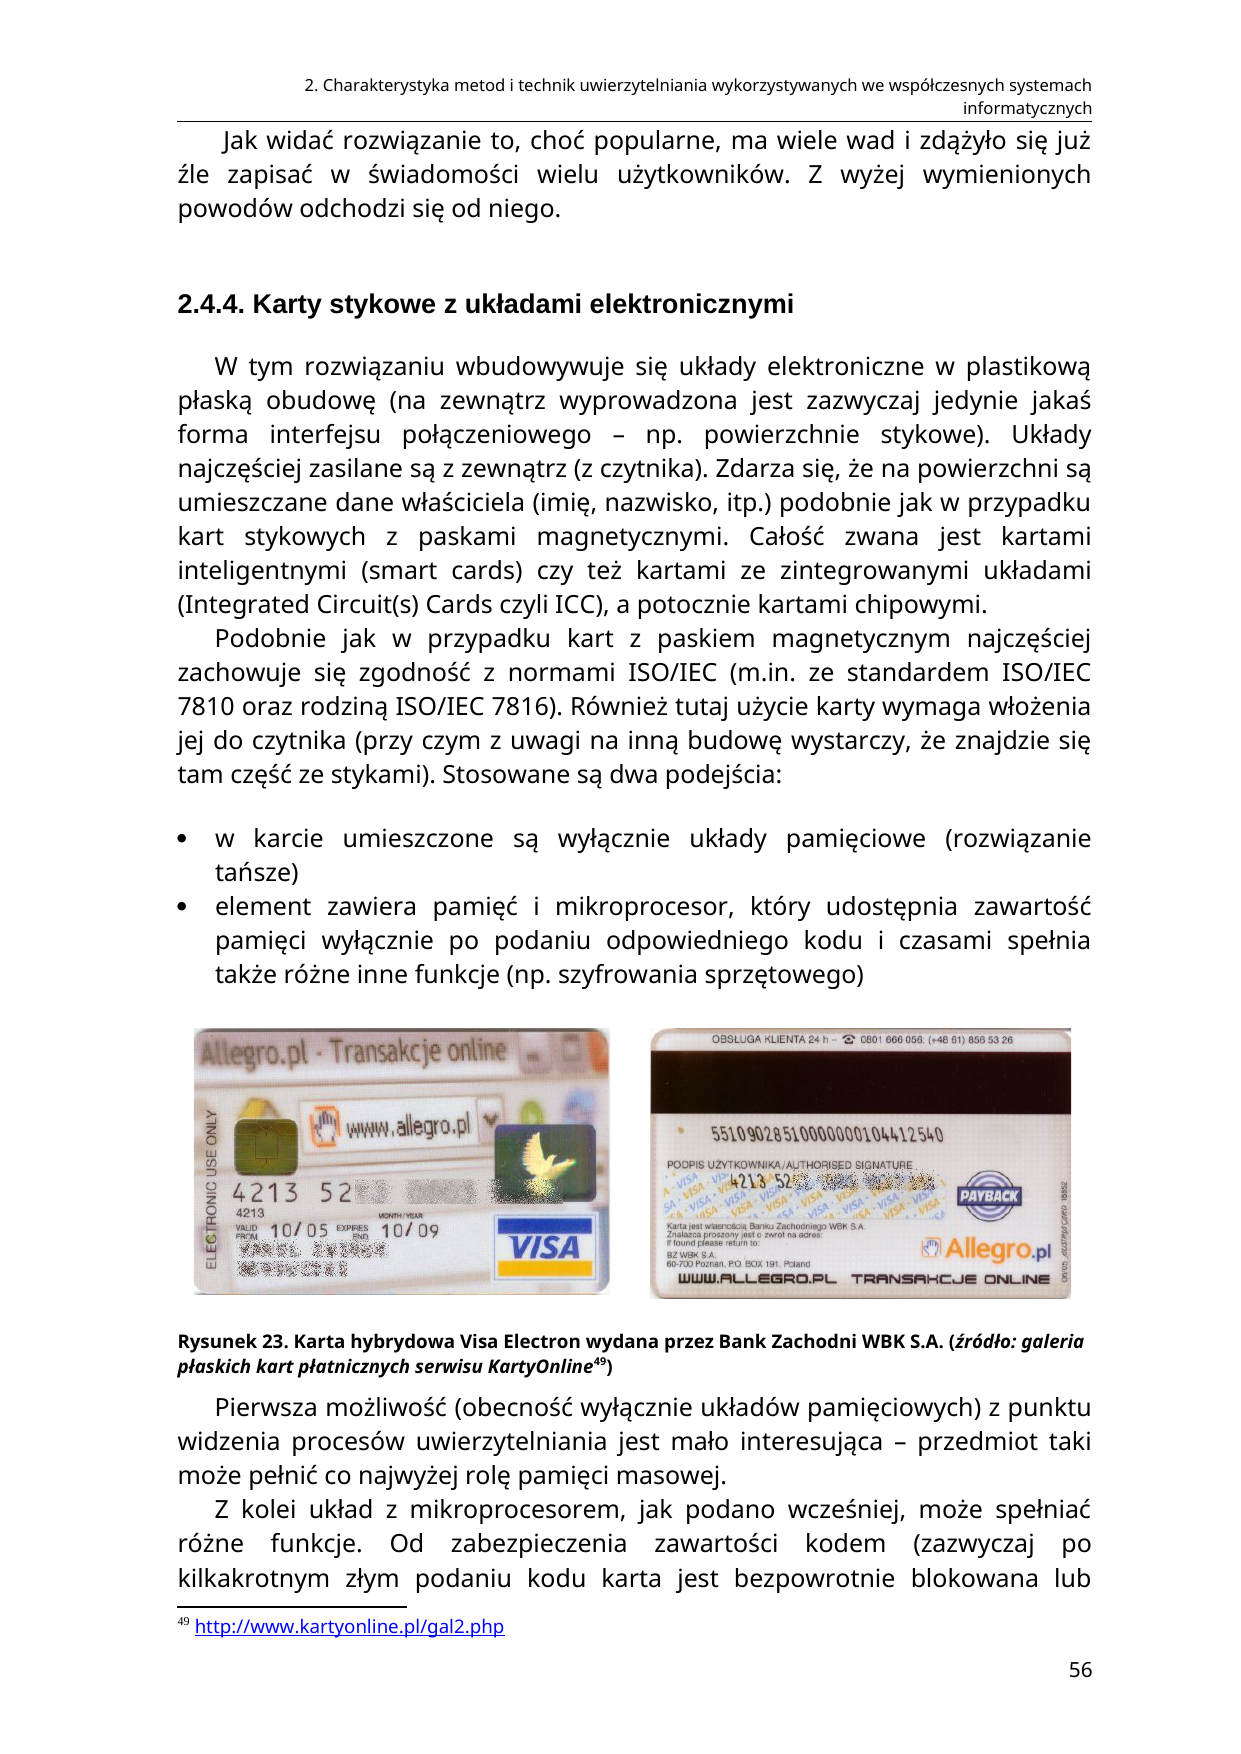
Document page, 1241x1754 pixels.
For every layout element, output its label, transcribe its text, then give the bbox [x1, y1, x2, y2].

text Z kolei układ z mikroprocesorem, jak podano wcześniej, może spełniać różne funkcje. Od zabezpieczenia zawartości kodem (zazwyczaj po kilkakrotnym złym podaniu kodu karta jest bezpowrotnie blokowana lub [177, 1492, 1092, 1594]
list w karcie umieszczone są wyłącznie układy pamięciowe (rozwiązanie tańsze) [177, 820, 1092, 888]
picture [193, 1028, 611, 1295]
text [177, 1307, 1092, 1315]
text W tym rozwiązaniu wbudowywuje się układy elektroniczne w plastikową płaską obudowę (na zewnątrz wyprowadzona jest zazwyczaj jedynie jakaś forma interfejsu połączeniowego – np. powierzchnie stykowe). Układy najczęściej zasilane są z zewnątrz (z czytnika). Zdarza się, że na powierzchni są umieszczane dane właściciela (imię, nazwisko, itp.) podobnie jak w przypadku kart stykowych z paskami magnetycznymi. Całość zwana jest kartami inteligentnymi (smart cards) czy też kartami ze zintegrowanymi układami (Integrated Circuit(s) Cards czyli ICC), a potocznie kartami chipowymi. [177, 348, 1092, 621]
text Jak widać rozwiązanie to, choć popularne, ma wiele wad i zdążyło się już źle zapisać w świadomości wielu użytkowników. Z wyżej wymienionych powodów odchodzi się od niego. [177, 122, 1092, 224]
text Podobnie jak w przypadku kart z paskiem magnetycznym najczęściej zachowuje się zgodność z normami ISO/IEC (m.in. ze standardem ISO/IEC 7810 oraz rodziną ISO/IEC 7816). Również tutaj użycie karty wymaga włożenia jej do czytnika (przy czym z uwagi na inną budowę wystarczy, że znajdzie się tam część ze stykami). Stosowane są dwa podejścia: [177, 621, 1092, 791]
subtitle 2.4.4. Karty stykowe z układami elektronicznymi [177, 288, 1092, 319]
text Rysunek 23. Karta hybrydowa Visa Electron wydana przez Bank Zachodni WBK S.A. (źródło: galeria płaskich kart płatnicznych serwisu KartyOnline49) [177, 1328, 1097, 1379]
text Pierwsza możliwość (obecność wyłącznie układów pamięciowych) z punktu widzenia procesów uwierzytelniania jest mało interesująca – przedmiot taki może pełnić co najwyżej rolę pamięci masowej. [177, 1390, 1092, 1492]
list element zawiera pamięć i mikroprocesor, który udostępnia zawartość pamięci wyłącznie po podaniu odpowiedniego kodu i czasami spełnia także różne inne funkcje (np. szyfrowania sprzętowego) [177, 888, 1092, 991]
table_header [634, 1020, 1092, 1307]
picture [650, 1028, 1072, 1299]
table_header [177, 1020, 633, 1307]
text http://www.kartyonline.pl/gal2.php [177, 1613, 1092, 1639]
